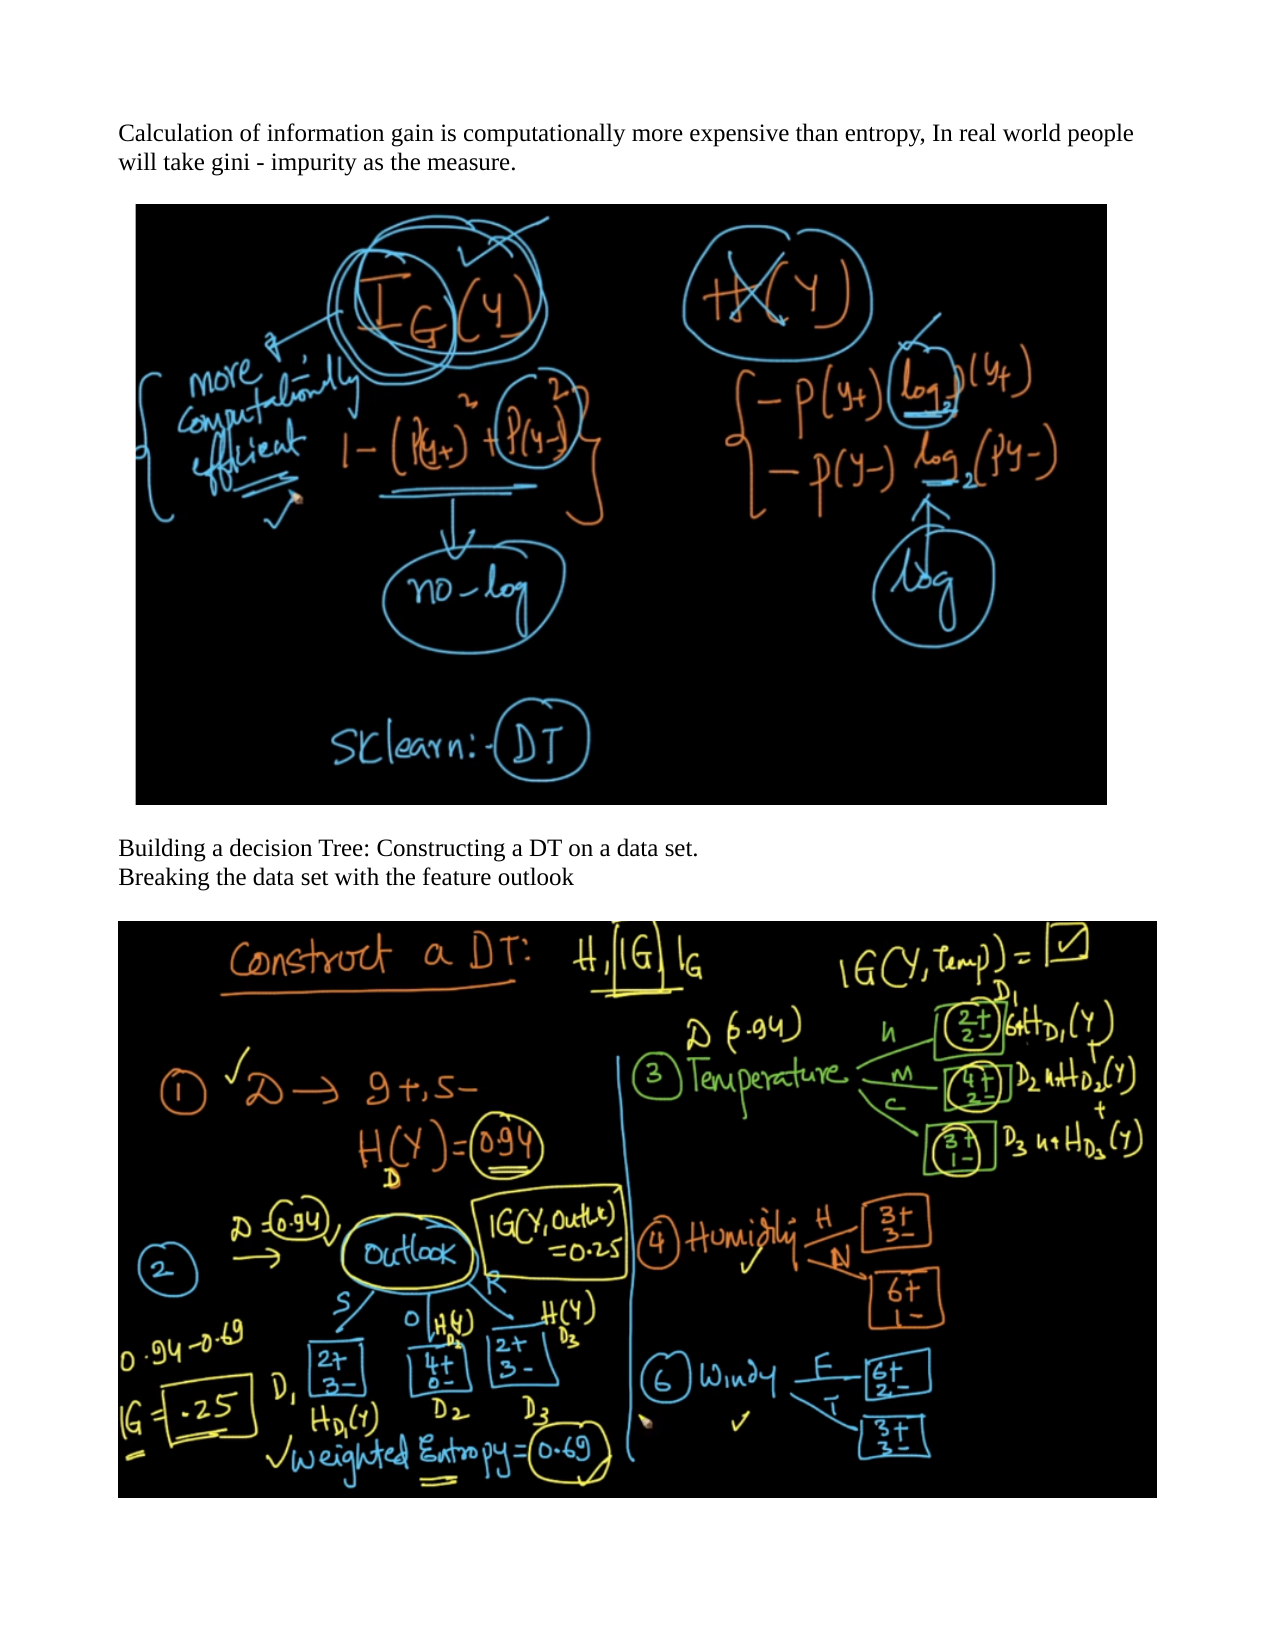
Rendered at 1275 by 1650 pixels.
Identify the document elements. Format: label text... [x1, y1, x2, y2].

text Breaking the data set with the feature outlook [118, 862, 1157, 891]
picture [135, 204, 1107, 805]
text Calculation of information gain is computationally more expensive than entropy, In real world people will take gini - impurity as the measure. [118, 118, 1157, 176]
text Building a decision Tree: Constructing a DT on a data set. [118, 833, 1157, 862]
picture [118, 921, 1157, 1498]
